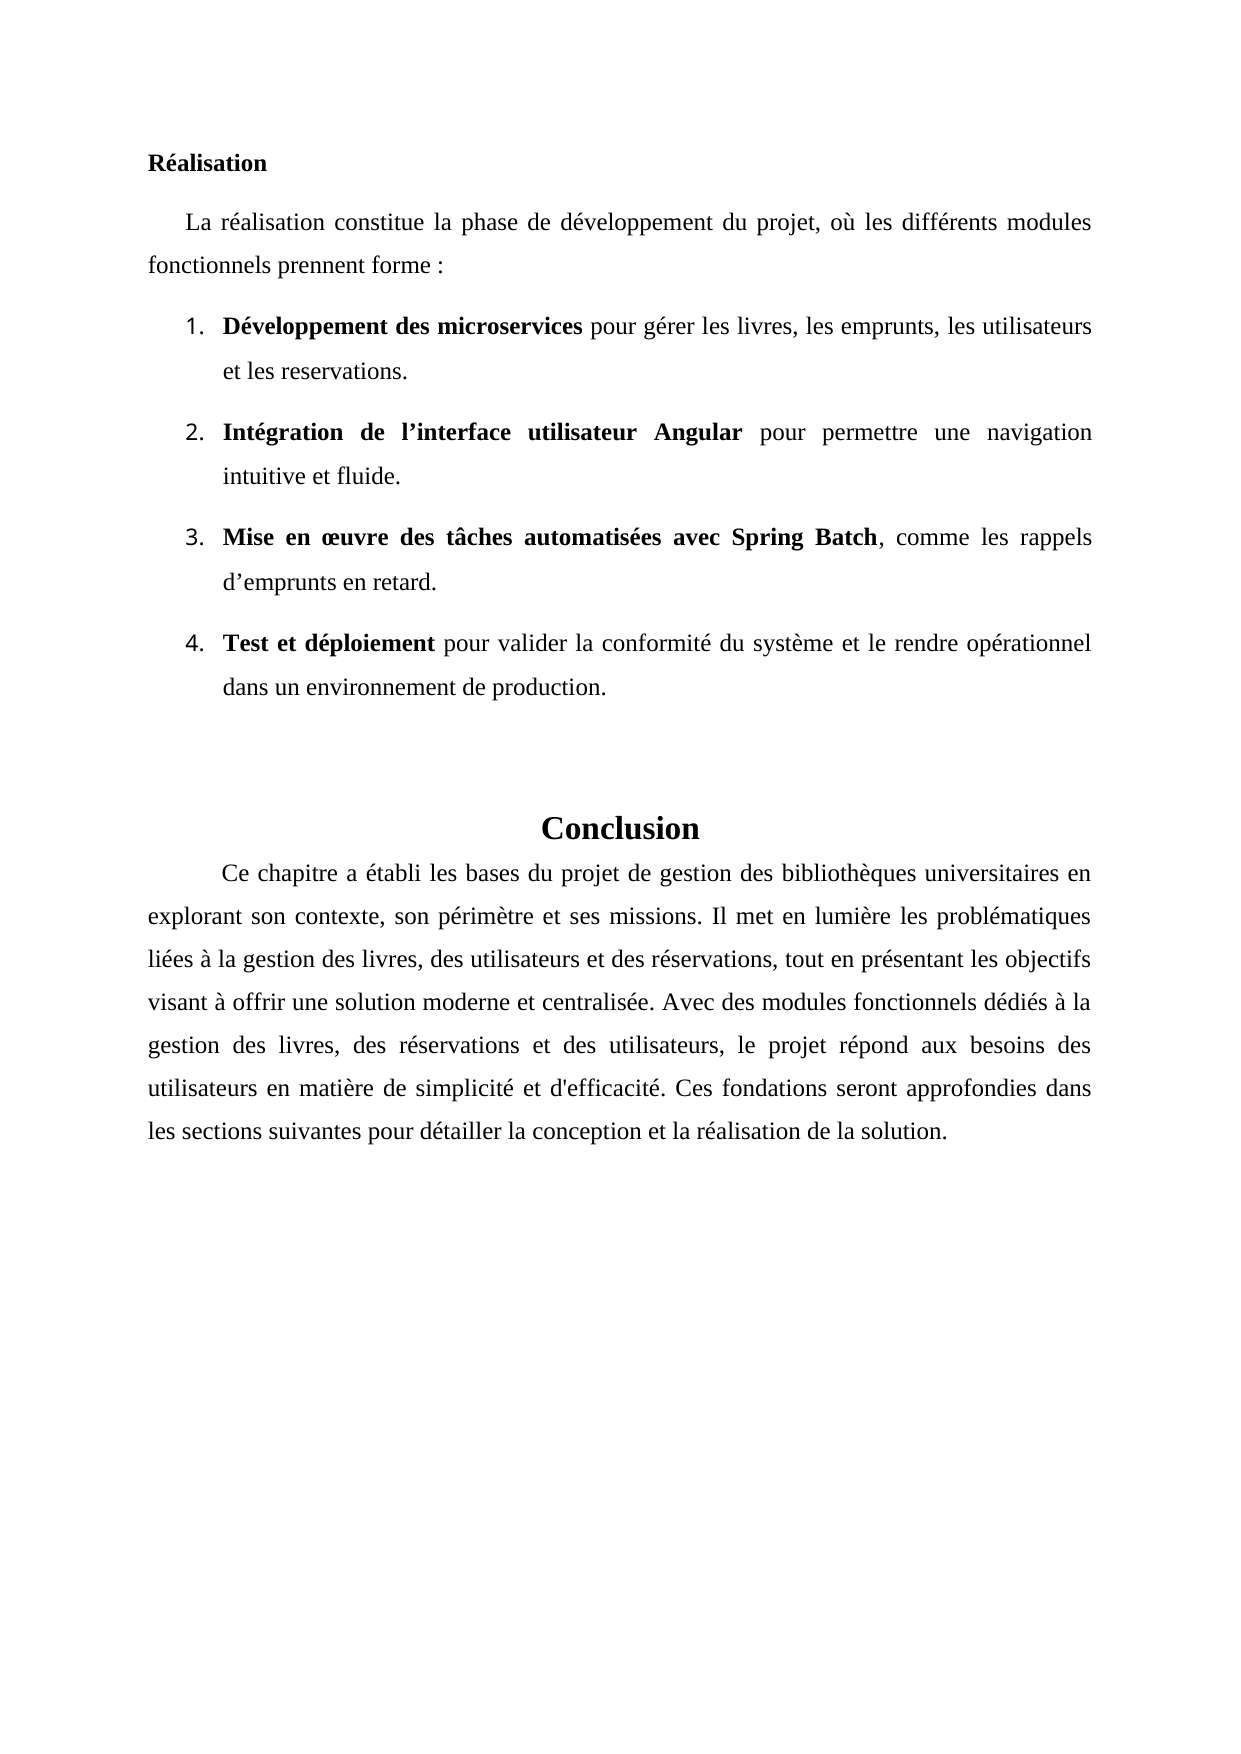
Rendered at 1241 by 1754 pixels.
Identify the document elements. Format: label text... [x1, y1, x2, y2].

subtitle Conclusion [148, 808, 1093, 847]
text Réalisation [148, 148, 1093, 176]
text La réalisation constitue la phase de développement du projet, où les différents modules fonctionnels prennent forme : [148, 207, 1093, 279]
list Développement des microservices pour gérer les livres, les emprunts, les utilisateurs et les reservations. [185, 310, 1093, 385]
text Ce chapitre a établi les bases du projet de gestion des bibliothèques universitaires en explorant son contexte, son périmètre et ses missions. Il met en lumière les problématiques liées à la gestion des livres, des utilisateurs et des réservations, tout en présentant les objectifs visant à offrir une solution moderne et centralisée. Avec des modules fonctionnels dédiés à la gestion des livres, des réservations et des utilisateurs, le projet répond aux besoins des utilisateurs en matière de simplicité et d'efficacité. Ces fondations seront approfondies dans les sections suivantes pour détailler la conception et la réalisation de la solution. [148, 858, 1093, 1145]
list Mise en œuvre des tâches automatisées avec Spring Batch, comme les rappels d’emprunts en retard. [185, 521, 1093, 596]
list Intégration de l’interface utilisateur Angular pour permettre une navigation intuitive et fluide. [185, 416, 1093, 490]
list Test et déploiement pour valider la conformité du système et le rendre opérationnel dans un environnement de production. [185, 627, 1093, 701]
